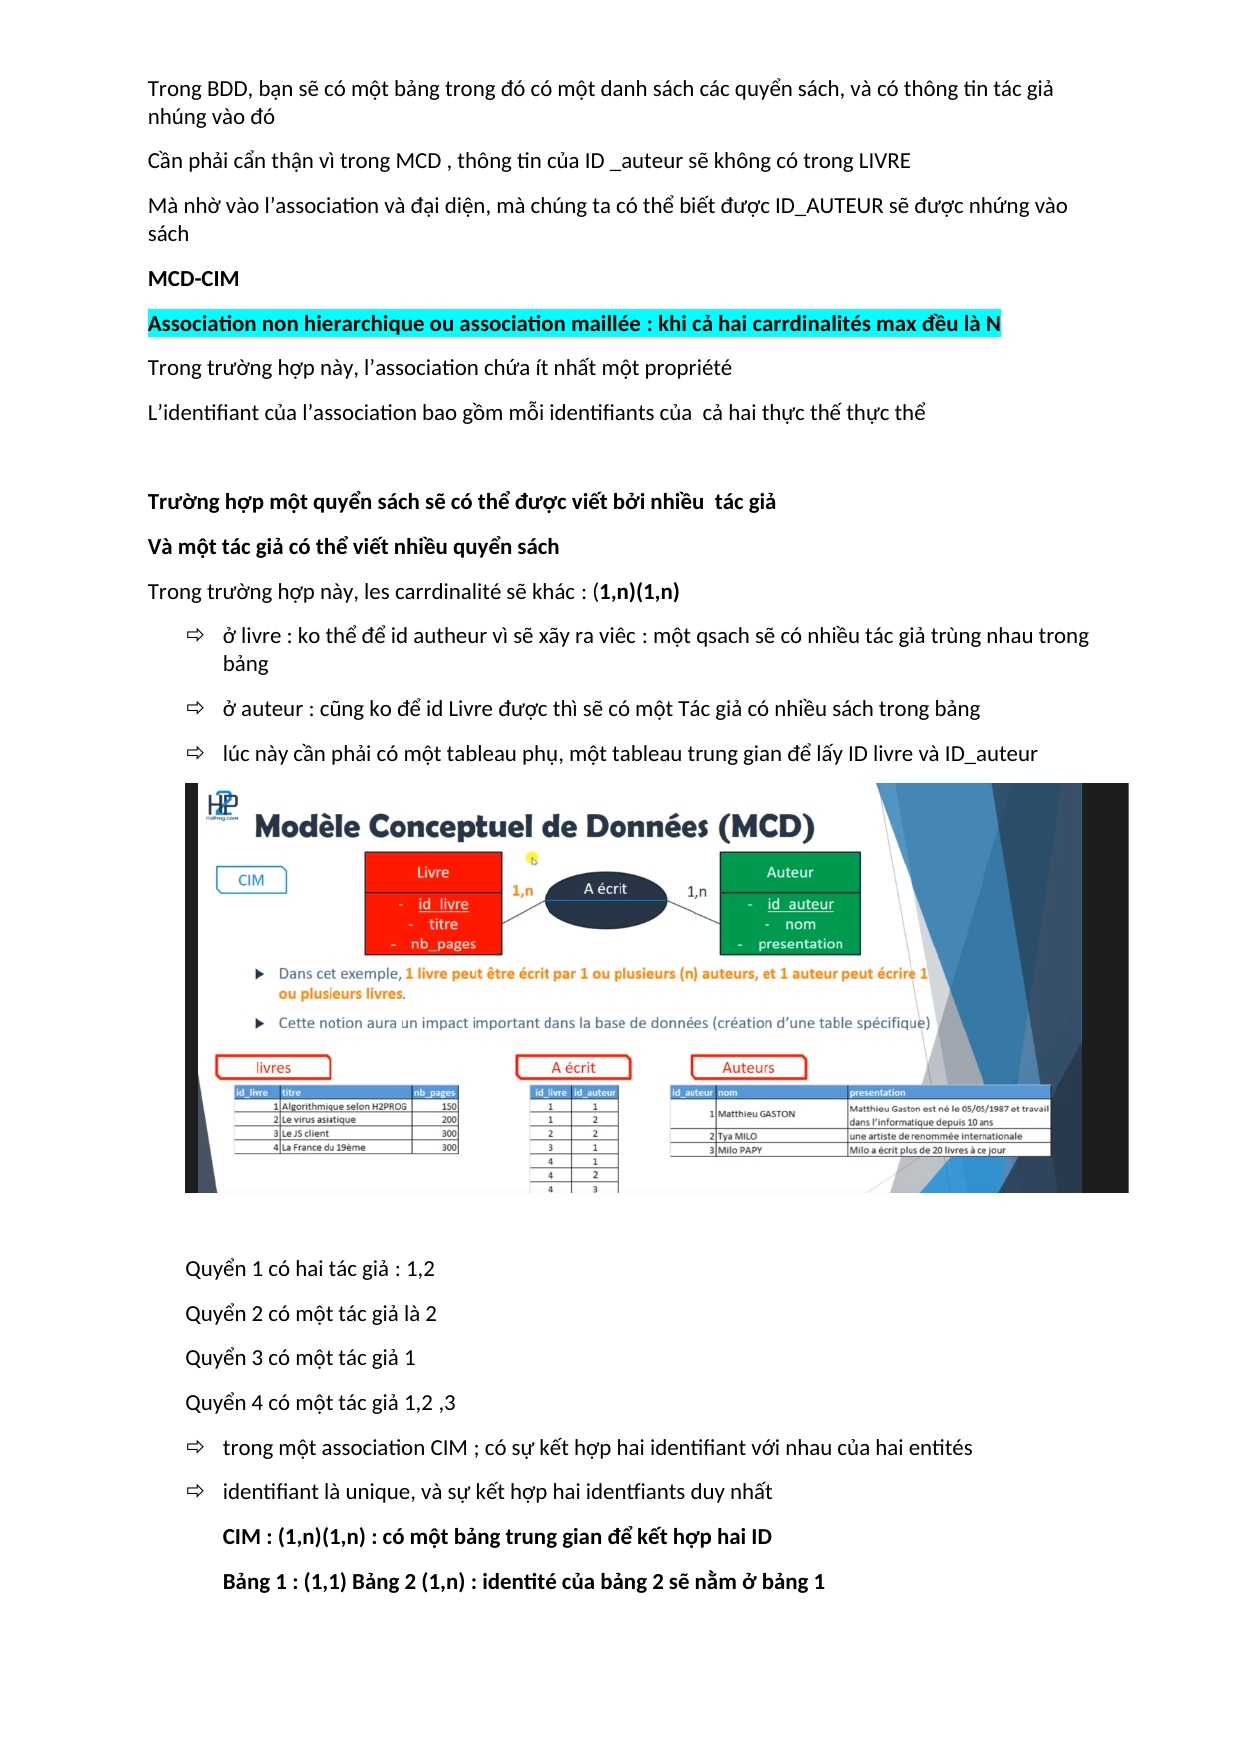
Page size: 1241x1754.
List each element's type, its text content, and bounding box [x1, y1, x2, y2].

list lúc này cần phải có một tableau phụ, một tableau trung gian để lấy ID livre và ID_auteur [185, 739, 1093, 767]
text Quyển 2 có một tác giả là 2 [185, 1299, 1093, 1327]
text Và một tác giả có thể viết nhiều quyển sách [148, 532, 1093, 560]
list CIM : (1,n)(1,n) : có một bảng trung gian để kết hợp hai ID [223, 1522, 1093, 1550]
text Trong trường hợp này, les carrdinalité sẽ khác : (1,n)(1,n) [148, 577, 1093, 605]
list ở livre : ko thể để id autheur vì sẽ xãy ra viêc : một qsach sẽ có nhiều tác giả trùng nhau trong bảng [185, 621, 1093, 677]
list identifiant là unique, và sự kết hợp hai identfiants duy nhất [185, 1477, 1093, 1505]
text Quyển 1 có hai tác giả : 1,2 [185, 1254, 1093, 1282]
text Mà nhờ vào l’association và đại diện, mà chúng ta có thể biết được ID_AUTEUR sẽ được nhứng vào sách [148, 191, 1093, 247]
text Association non hierarchique ou association maillée : khi cả hai carrdinalités max đều là N [148, 309, 1093, 337]
list trong một association CIM ; có sự kết hợp hai identifiant với nhau của hai entités [185, 1433, 1093, 1461]
text Quyển 3 có một tác giả 1 [185, 1343, 1093, 1371]
text L’identifiant của l’association bao gồm mỗi identifiants của cả hai thực thế thực thể [148, 398, 1093, 426]
text Trường hợp một quyển sách sẽ có thể được viết bởi nhiều tác giả [148, 487, 1093, 515]
list Bảng 1 : (1,1) Bảng 2 (1,n) : identité của bảng 2 sẽ nằm ở bảng 1 [223, 1567, 1093, 1595]
list ở auteur : cũng ko để id Livre được thì sẽ có một Tác giả có nhiều sách trong bảng [185, 694, 1093, 722]
text MCD-CIM [148, 264, 1093, 292]
text Quyển 4 có một tác giả 1,2 ,3 [185, 1388, 1093, 1416]
text Cần phải cẩn thận vì trong MCD , thông tin của ID _auteur sẽ không có trong LIVRE [148, 147, 1093, 174]
text Trong BDD, bạn sẽ có một bảng trong đó có một danh sách các quyển sách, và có thông tin tác giả nhúng vào đó [148, 74, 1093, 130]
text Trong trường hợp này, l’association chứa ít nhất một propriété [148, 353, 1093, 381]
